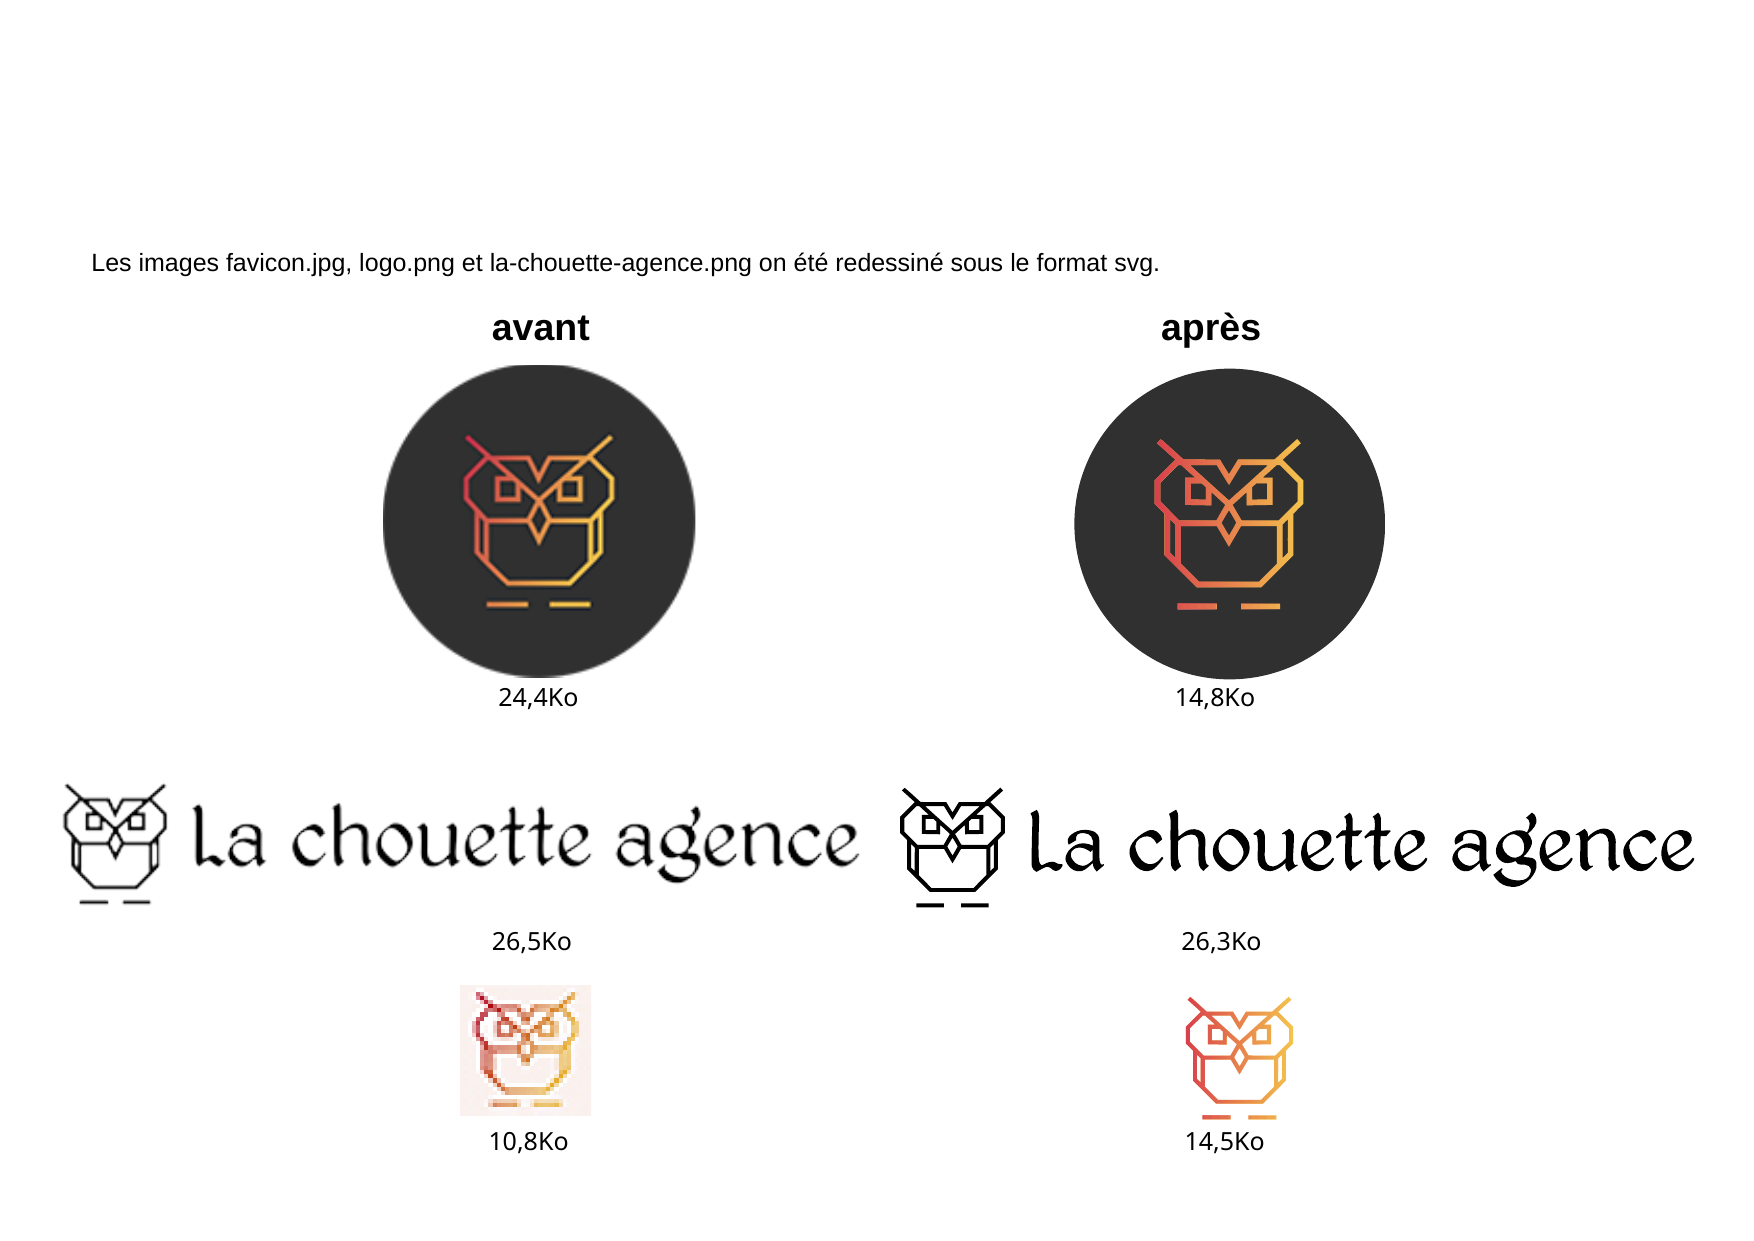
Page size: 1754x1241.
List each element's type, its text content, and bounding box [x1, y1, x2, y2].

text 26,5Ko 26,3Ko [18, 747, 1736, 958]
text 24,4Ko 14,8Ko [18, 348, 1736, 713]
text 10,8Ko 14,5Ko [18, 992, 1736, 1158]
text avant après [18, 305, 1736, 348]
picture [460, 985, 592, 1116]
picture [59, 768, 864, 919]
picture [383, 365, 696, 678]
text Les images favicon.jpg, logo.png et la-chouette-agence.png on été redessiné sous le format svg. [18, 248, 1736, 276]
